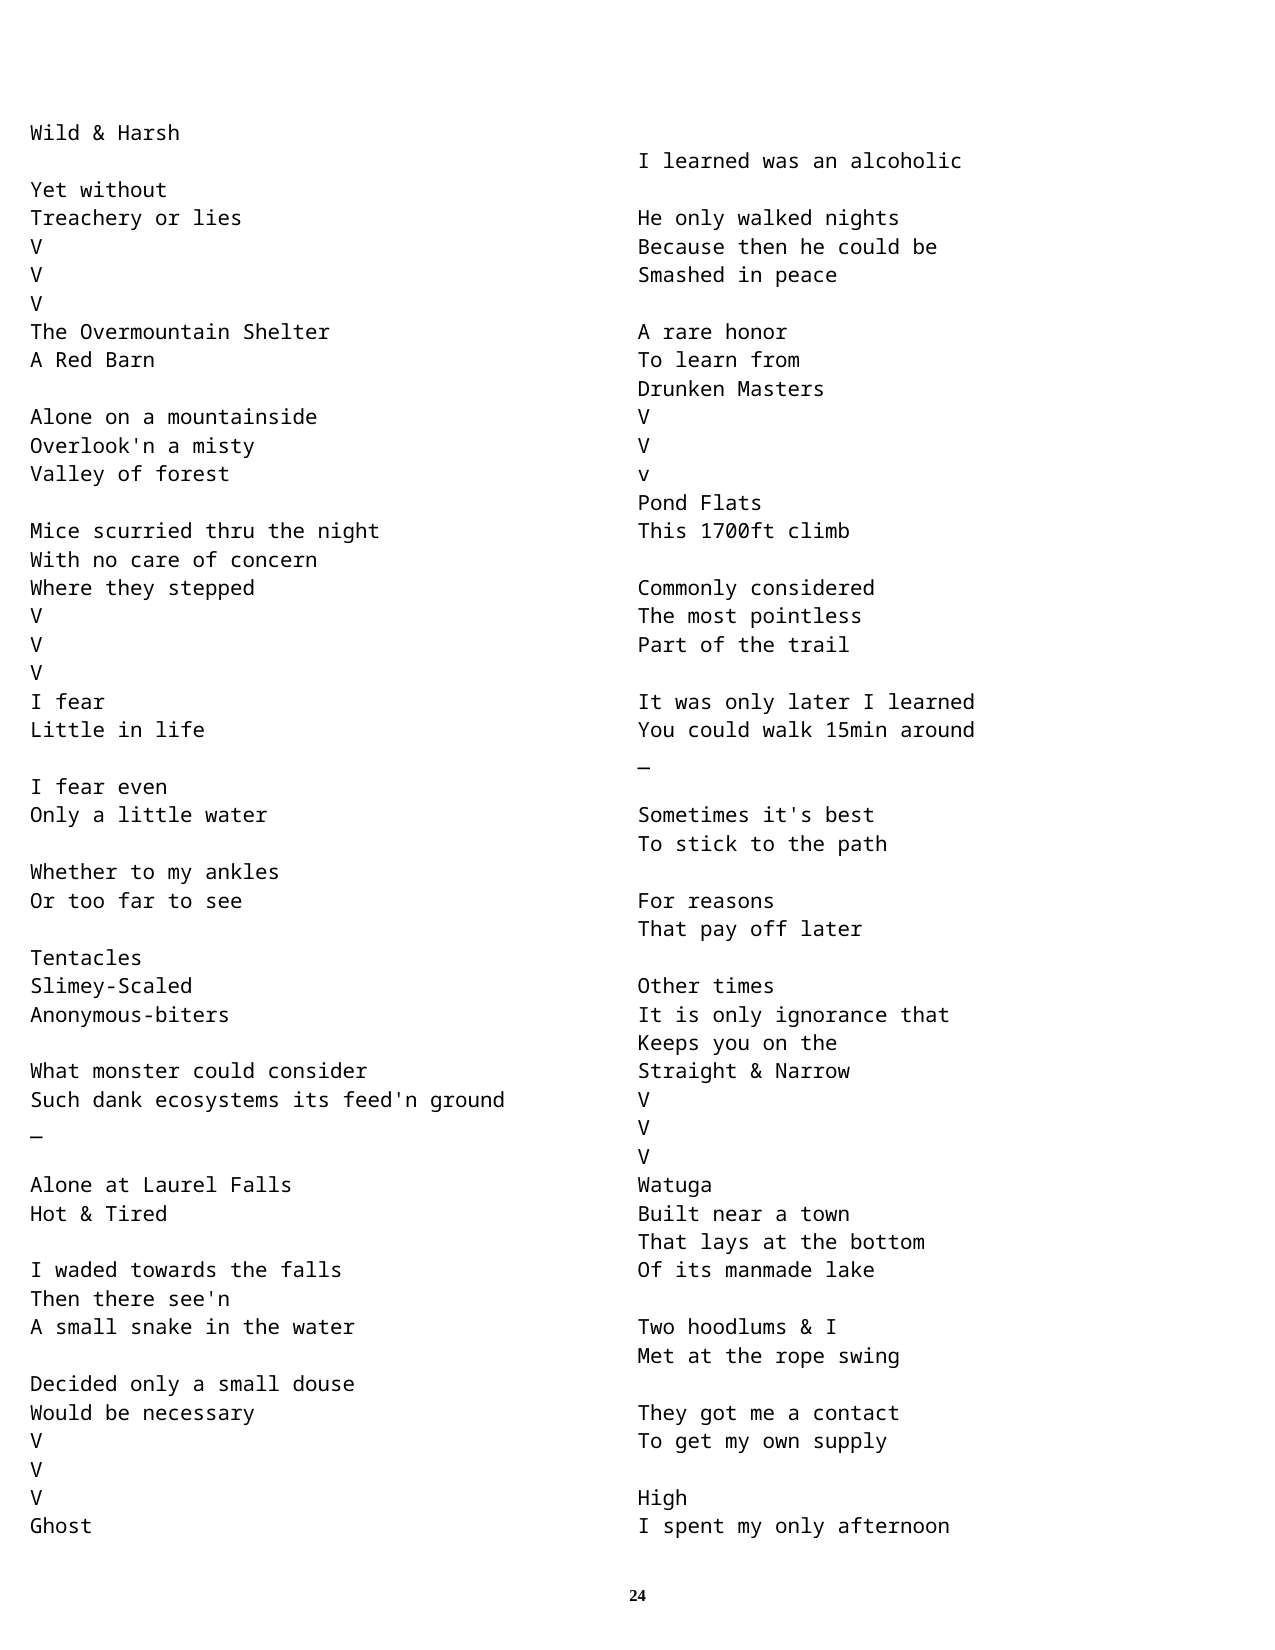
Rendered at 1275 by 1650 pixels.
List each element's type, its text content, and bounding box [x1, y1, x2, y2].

text Would be necessary [30, 1398, 637, 1426]
text Because then he could be [637, 232, 1245, 260]
text V [30, 260, 637, 289]
text I learned was an alcoholic [637, 147, 1245, 175]
text Watuga [637, 1170, 1245, 1199]
text Part of the trail [637, 630, 1245, 658]
text They got me a contact [637, 1398, 1245, 1426]
text Slimey-Scaled [30, 971, 637, 1000]
text V [30, 602, 637, 630]
text That lays at the bottom [637, 1227, 1245, 1256]
text Only a little water [30, 801, 637, 829]
text Two hoodlums & I [637, 1312, 1245, 1341]
text V [637, 1085, 1245, 1113]
text Then there see'n [30, 1284, 637, 1312]
text Decided only a small douse [30, 1369, 637, 1398]
text Or too far to see [30, 886, 637, 914]
text I waded towards the falls [30, 1256, 637, 1284]
text Ghost [30, 1512, 637, 1540]
text V [637, 431, 1245, 459]
text V [637, 1113, 1245, 1142]
text Yet without [30, 175, 637, 203]
text Sometimes it's best [637, 801, 1245, 829]
text v [637, 459, 1245, 488]
text A Red Barn [30, 346, 637, 374]
text Alone at Laurel Falls [30, 1170, 637, 1199]
text A rare honor [637, 317, 1245, 346]
text V [637, 402, 1245, 431]
text Mice scurried thru the night [30, 516, 637, 545]
text To stick to the path [637, 829, 1245, 857]
text Little in life [30, 715, 637, 744]
text This 1700ft climb [637, 516, 1245, 545]
text Of its manmade lake [637, 1256, 1245, 1284]
text I spent my only afternoon [637, 1512, 1245, 1540]
text Such dank ecosystems its feed'n ground [30, 1085, 637, 1113]
text With no care of concern [30, 545, 637, 573]
text Where they stepped [30, 573, 637, 602]
text _ [637, 744, 1245, 772]
text What monster could consider [30, 1057, 637, 1085]
text You could walk 15min around [637, 715, 1245, 744]
text Overlook'n a misty [30, 431, 637, 459]
text It was only later I learned [637, 687, 1245, 715]
text Tentacles [30, 943, 637, 971]
text The most pointless [637, 602, 1245, 630]
text To get my own supply [637, 1426, 1245, 1455]
text V [30, 289, 637, 317]
text Commonly considered [637, 573, 1245, 602]
text I fear even [30, 772, 637, 801]
text Pond Flats [637, 488, 1245, 516]
text Keeps you on the [637, 1028, 1245, 1057]
text V [30, 1483, 637, 1512]
text It is only ignorance that [637, 1000, 1245, 1028]
text Anonymous-biters [30, 1000, 637, 1028]
text Treachery or lies [30, 203, 637, 232]
text V [637, 1142, 1245, 1170]
text A small snake in the water [30, 1312, 637, 1341]
text V [30, 1426, 637, 1455]
text Smashed in peace [637, 260, 1245, 289]
text Whether to my ankles [30, 857, 637, 886]
text Hot & Tired [30, 1199, 637, 1227]
text I fear [30, 687, 637, 715]
text Built near a town [637, 1199, 1245, 1227]
text V [30, 658, 637, 687]
text V [30, 1455, 637, 1483]
text _ [30, 1113, 637, 1142]
text Drunken Masters [637, 374, 1245, 402]
text That pay off later [637, 914, 1245, 943]
text To learn from [637, 346, 1245, 374]
text Straight & Narrow [637, 1057, 1245, 1085]
text V [30, 630, 637, 658]
text For reasons [637, 886, 1245, 914]
text V [30, 232, 637, 260]
text He only walked nights [637, 203, 1245, 232]
text Wild & Harsh [30, 118, 637, 147]
text Other times [637, 971, 1245, 1000]
text Valley of forest [30, 459, 637, 488]
text Met at the rope swing [637, 1341, 1245, 1369]
text Alone on a mountainside [30, 402, 637, 431]
text High [637, 1483, 1245, 1512]
text The Overmountain Shelter [30, 317, 637, 346]
